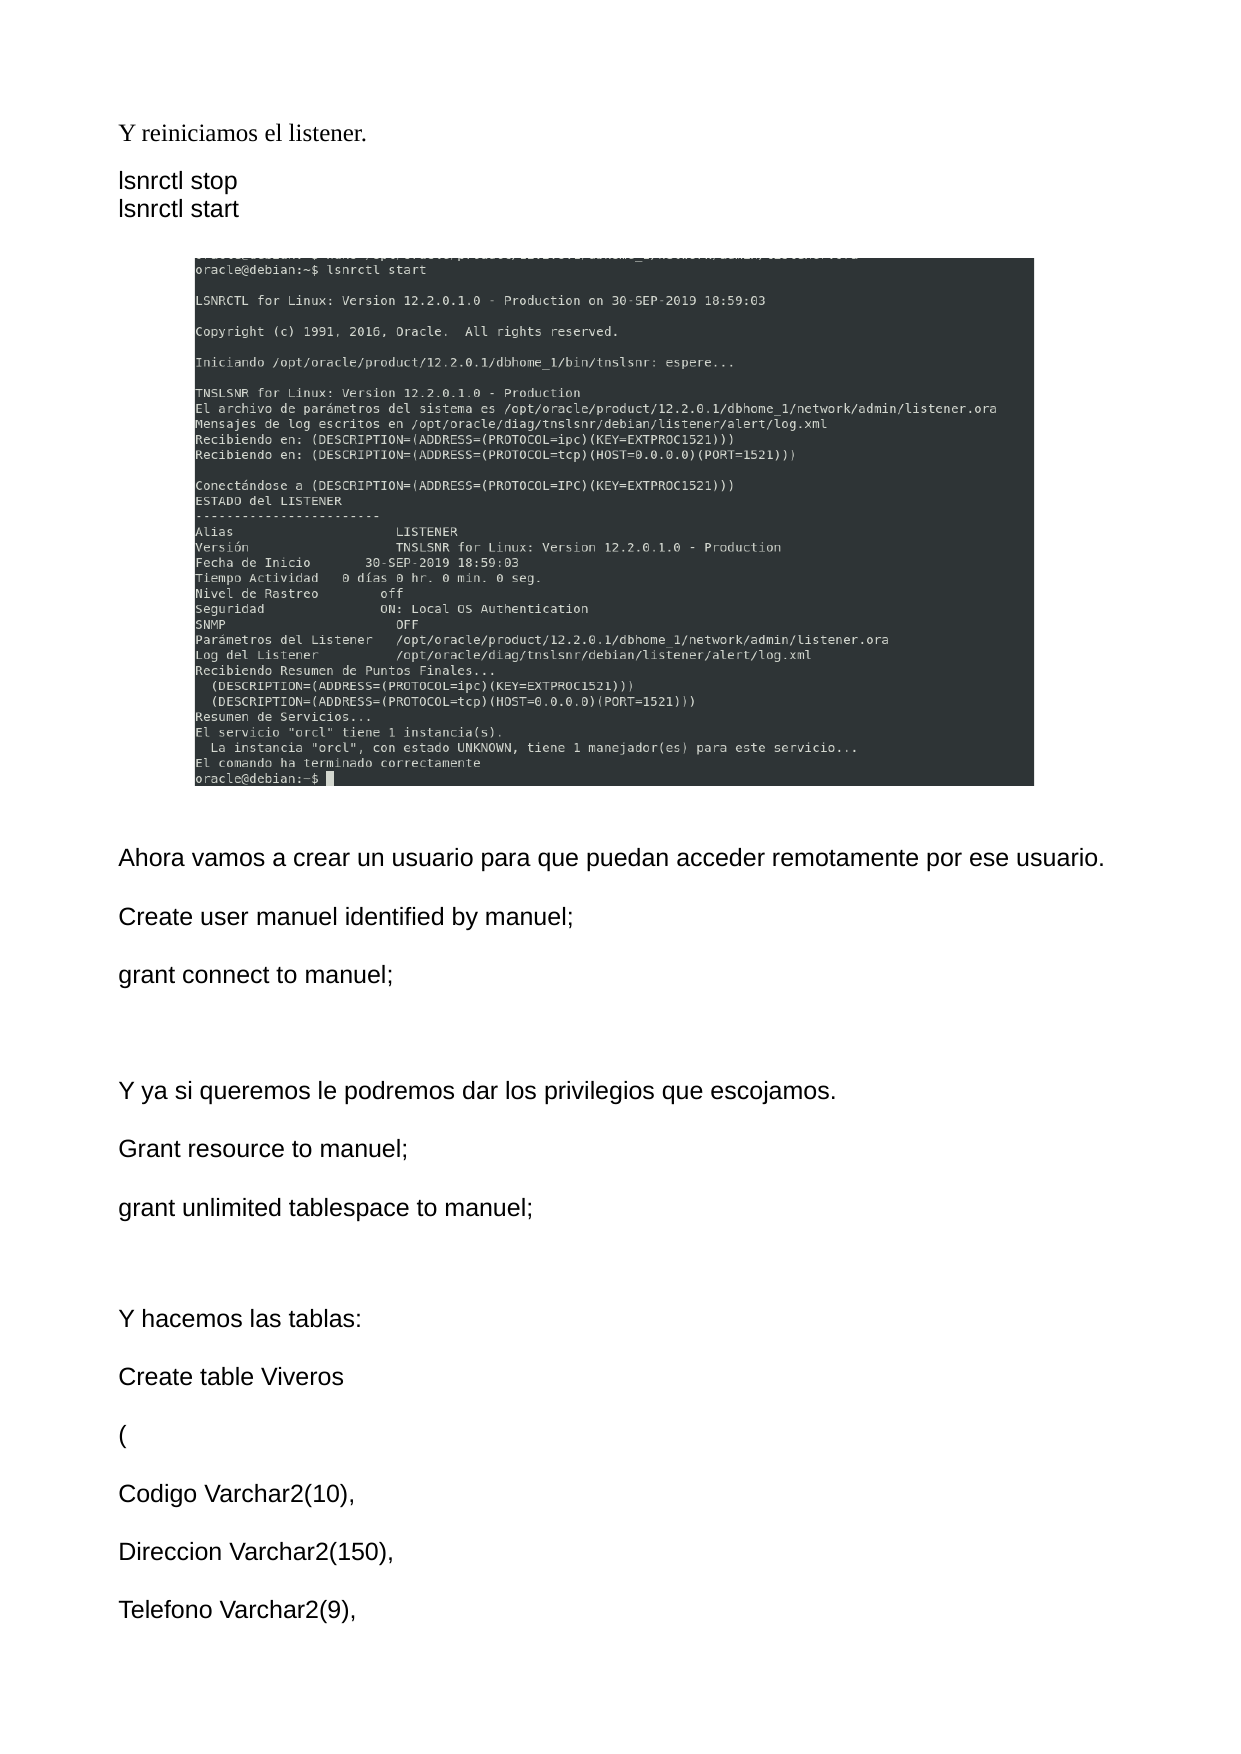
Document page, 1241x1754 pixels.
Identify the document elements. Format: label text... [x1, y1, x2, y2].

text Create user manuel identified by manuel; [118, 902, 1122, 930]
text Telefono Varchar2(9), [118, 1595, 1122, 1624]
text Y hacemos las tablas: [118, 1304, 1122, 1333]
text grant unlimited tablespace to manuel; [118, 1193, 1122, 1221]
text Y reiniciamos el listener. [118, 118, 1122, 147]
text lsnrctl start [118, 194, 1122, 223]
text grant connect to manuel; [118, 960, 1122, 988]
text Codigo Varchar2(10), [118, 1479, 1122, 1507]
text ( [118, 1421, 1122, 1449]
text Ahora vamos a crear un usuario para que puedan acceder remotamente por ese usuario. [118, 843, 1122, 872]
text Grant resource to manuel; [118, 1134, 1122, 1163]
text Direccion Varchar2(150), [118, 1537, 1122, 1566]
text Create table Viveros [118, 1362, 1122, 1391]
text lsnrctl stop [118, 166, 1122, 194]
text Y ya si queremos le podremos dar los privilegios que escojamos. [118, 1076, 1122, 1105]
